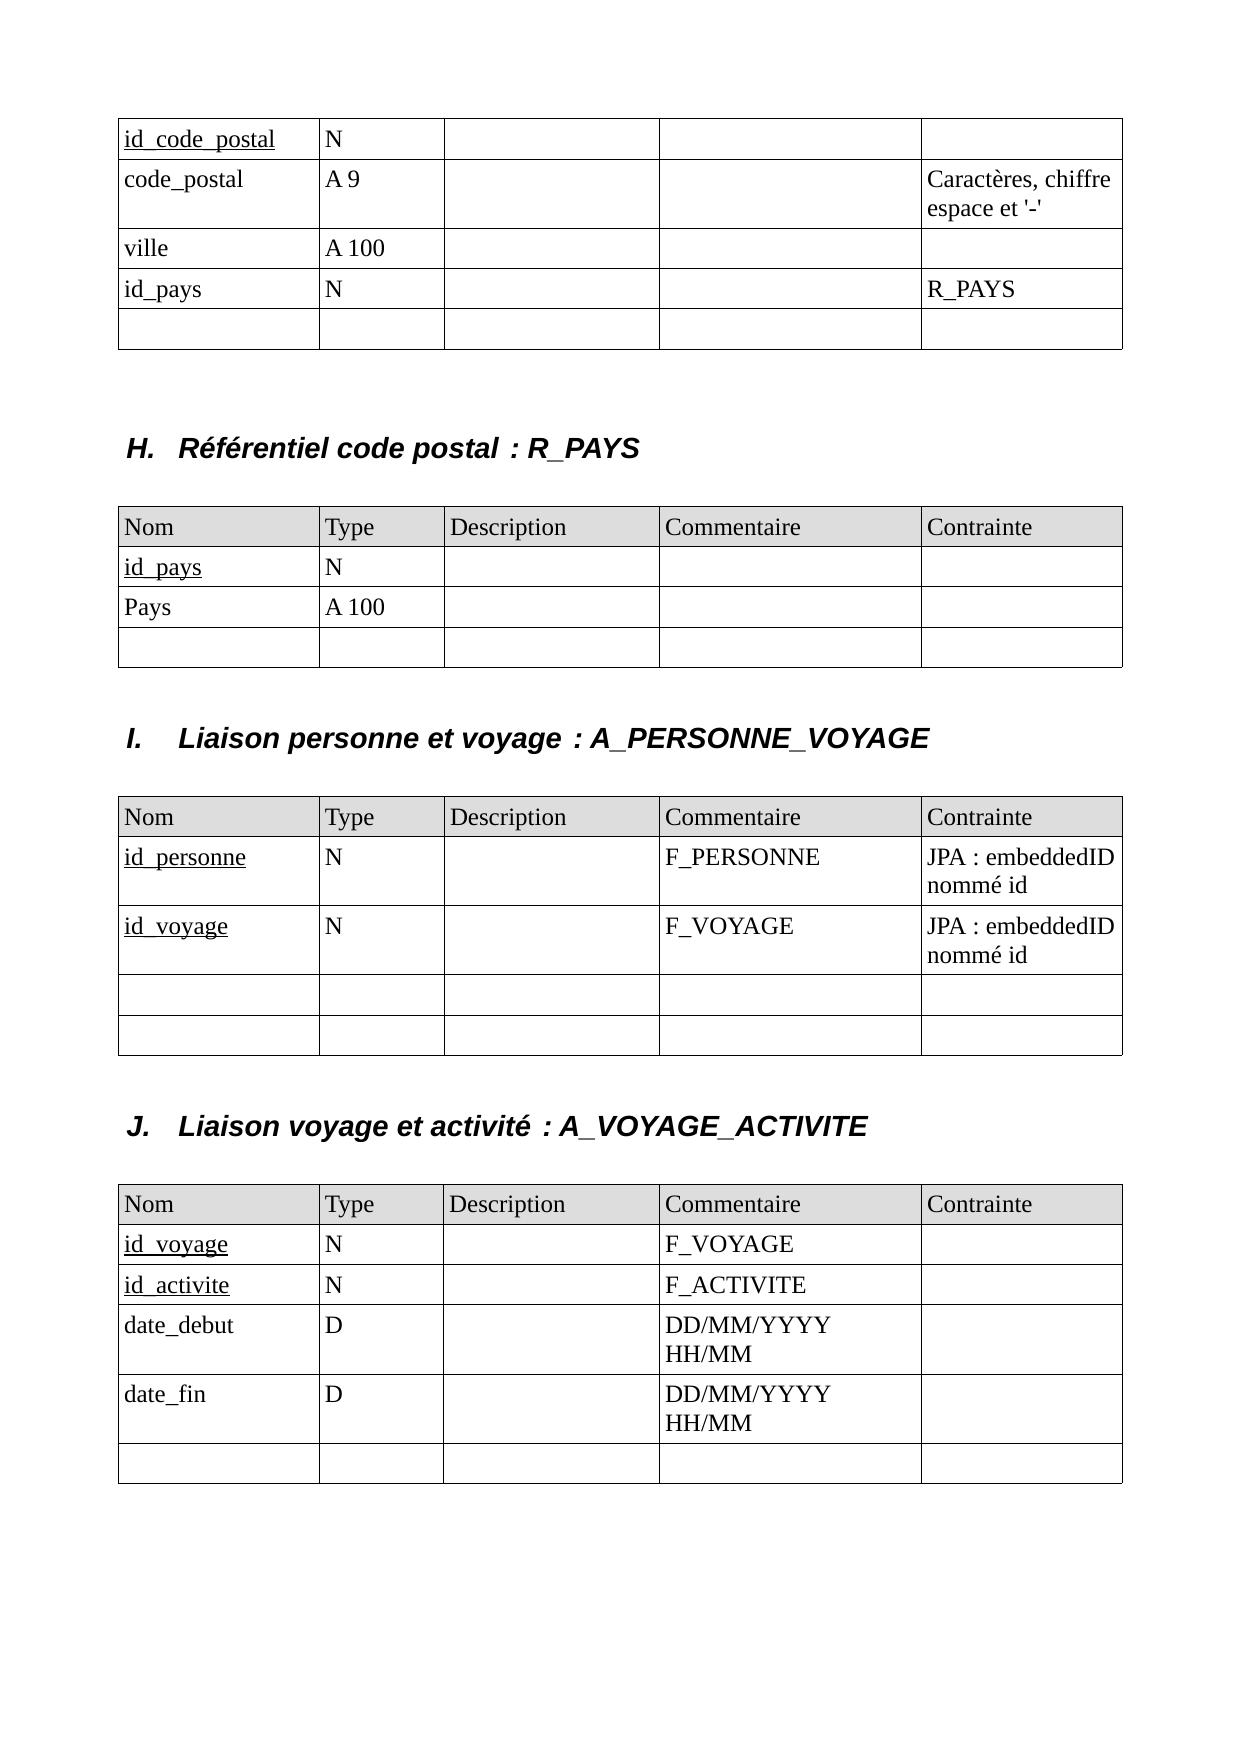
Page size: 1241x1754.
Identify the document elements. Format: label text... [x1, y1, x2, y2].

subtitle Liaison personne et voyage : A_PERSONNE_VOYAGE [118, 721, 1122, 754]
table_cell JPA : embeddedID nommé id [922, 906, 1122, 974]
table_cell [660, 1444, 921, 1483]
table_header Contrainte [922, 1185, 1122, 1224]
table_header Nom [119, 1185, 319, 1224]
table_cell id_voyage [119, 906, 319, 974]
table_header Commentaire [660, 1185, 921, 1224]
table_header Description [445, 797, 659, 836]
table_cell id_activite [119, 1265, 319, 1304]
table_cell [445, 975, 659, 1014]
table_cell [922, 547, 1122, 586]
table_cell [922, 975, 1122, 1014]
table_cell F_PERSONNE [660, 837, 921, 905]
table_cell Pays [119, 587, 319, 627]
table_cell N [320, 119, 444, 158]
table_header Description [445, 507, 659, 546]
table_cell D [320, 1305, 443, 1373]
table_header Nom [119, 797, 319, 836]
table_header Type [320, 507, 444, 546]
table_cell id_voyage [119, 1225, 319, 1264]
table_cell code_postal [119, 160, 319, 227]
table_cell DD/MM/YYYY HH/MM [660, 1305, 921, 1373]
table_cell [320, 1444, 443, 1483]
table_header Description [444, 1185, 659, 1224]
table_cell [119, 975, 319, 1014]
table_cell [922, 1265, 1122, 1304]
table_cell F_VOYAGE [660, 1225, 921, 1264]
table_cell [922, 309, 1122, 348]
table_header Contrainte [922, 507, 1122, 546]
table_cell A 100 [320, 587, 444, 627]
table_header Type [320, 797, 444, 836]
table_cell N [320, 1225, 443, 1264]
table_cell N [320, 906, 444, 974]
table_cell [119, 1016, 319, 1055]
table_header Commentaire [660, 797, 921, 836]
table_cell [320, 628, 444, 667]
subtitle Liaison voyage et activité : A_VOYAGE_ACTIVITE [118, 1109, 1122, 1142]
table_cell [444, 1444, 659, 1483]
table_header Contrainte [922, 797, 1122, 836]
table_cell [119, 1444, 319, 1483]
table_cell DD/MM/YYYY HH/MM [660, 1375, 921, 1442]
table_cell F_VOYAGE [660, 906, 921, 974]
table_cell [444, 1265, 659, 1304]
table_cell id_pays [119, 547, 319, 586]
table_cell [320, 975, 444, 1014]
table_cell [445, 628, 659, 667]
table_cell [445, 906, 659, 974]
table_cell [320, 1016, 444, 1055]
table_cell [660, 269, 921, 308]
table_cell date_debut [119, 1305, 319, 1373]
table_cell [445, 309, 659, 348]
table_cell A 100 [320, 229, 444, 268]
table_cell ville [119, 229, 319, 268]
table_cell F_ACTIVITE [660, 1265, 921, 1304]
table_cell [922, 229, 1122, 268]
table_cell [445, 119, 659, 158]
table_cell [320, 309, 444, 348]
table_cell N [320, 837, 444, 905]
table_cell N [320, 269, 444, 308]
table_cell R_PAYS [922, 269, 1122, 308]
table_cell [444, 1375, 659, 1442]
table_cell N [320, 1265, 443, 1304]
table_cell [922, 1305, 1122, 1373]
table_cell [660, 628, 921, 667]
table_cell [922, 1444, 1122, 1483]
table_cell [660, 1016, 921, 1055]
table_cell id_personne [119, 837, 319, 905]
table_cell [660, 119, 921, 158]
table_cell N [320, 547, 444, 586]
table_cell id_pays [119, 269, 319, 308]
table_cell A 9 [320, 160, 444, 227]
table_cell Caractères, chiffre espace et '-' [922, 160, 1122, 227]
table_cell [444, 1225, 659, 1264]
table_cell [445, 1016, 659, 1055]
table_cell [922, 119, 1122, 158]
table_cell [922, 1016, 1122, 1055]
table_cell [445, 229, 659, 268]
table_cell [445, 547, 659, 586]
table_cell [660, 547, 921, 586]
table_cell [922, 1375, 1122, 1442]
table_cell [445, 587, 659, 627]
table_cell [922, 628, 1122, 667]
subtitle Référentiel code postal : R_PAYS [118, 431, 1122, 464]
table_header Type [320, 1185, 443, 1224]
table_cell D [320, 1375, 443, 1442]
table_cell [119, 309, 319, 348]
table_cell [445, 160, 659, 227]
table_cell [445, 837, 659, 905]
table_cell [445, 269, 659, 308]
table_cell [660, 309, 921, 348]
table_cell [660, 229, 921, 268]
table_header Commentaire [660, 507, 921, 546]
table_cell [922, 1225, 1122, 1264]
table_cell [660, 975, 921, 1014]
table_cell [922, 587, 1122, 627]
table_cell id_code_postal [119, 119, 319, 158]
table_header Nom [119, 507, 319, 546]
table_cell JPA : embeddedID nommé id [922, 837, 1122, 905]
table_cell [119, 628, 319, 667]
table_cell date_fin [119, 1375, 319, 1442]
table_cell [660, 160, 921, 227]
table_cell [660, 587, 921, 627]
table_cell [444, 1305, 659, 1373]
